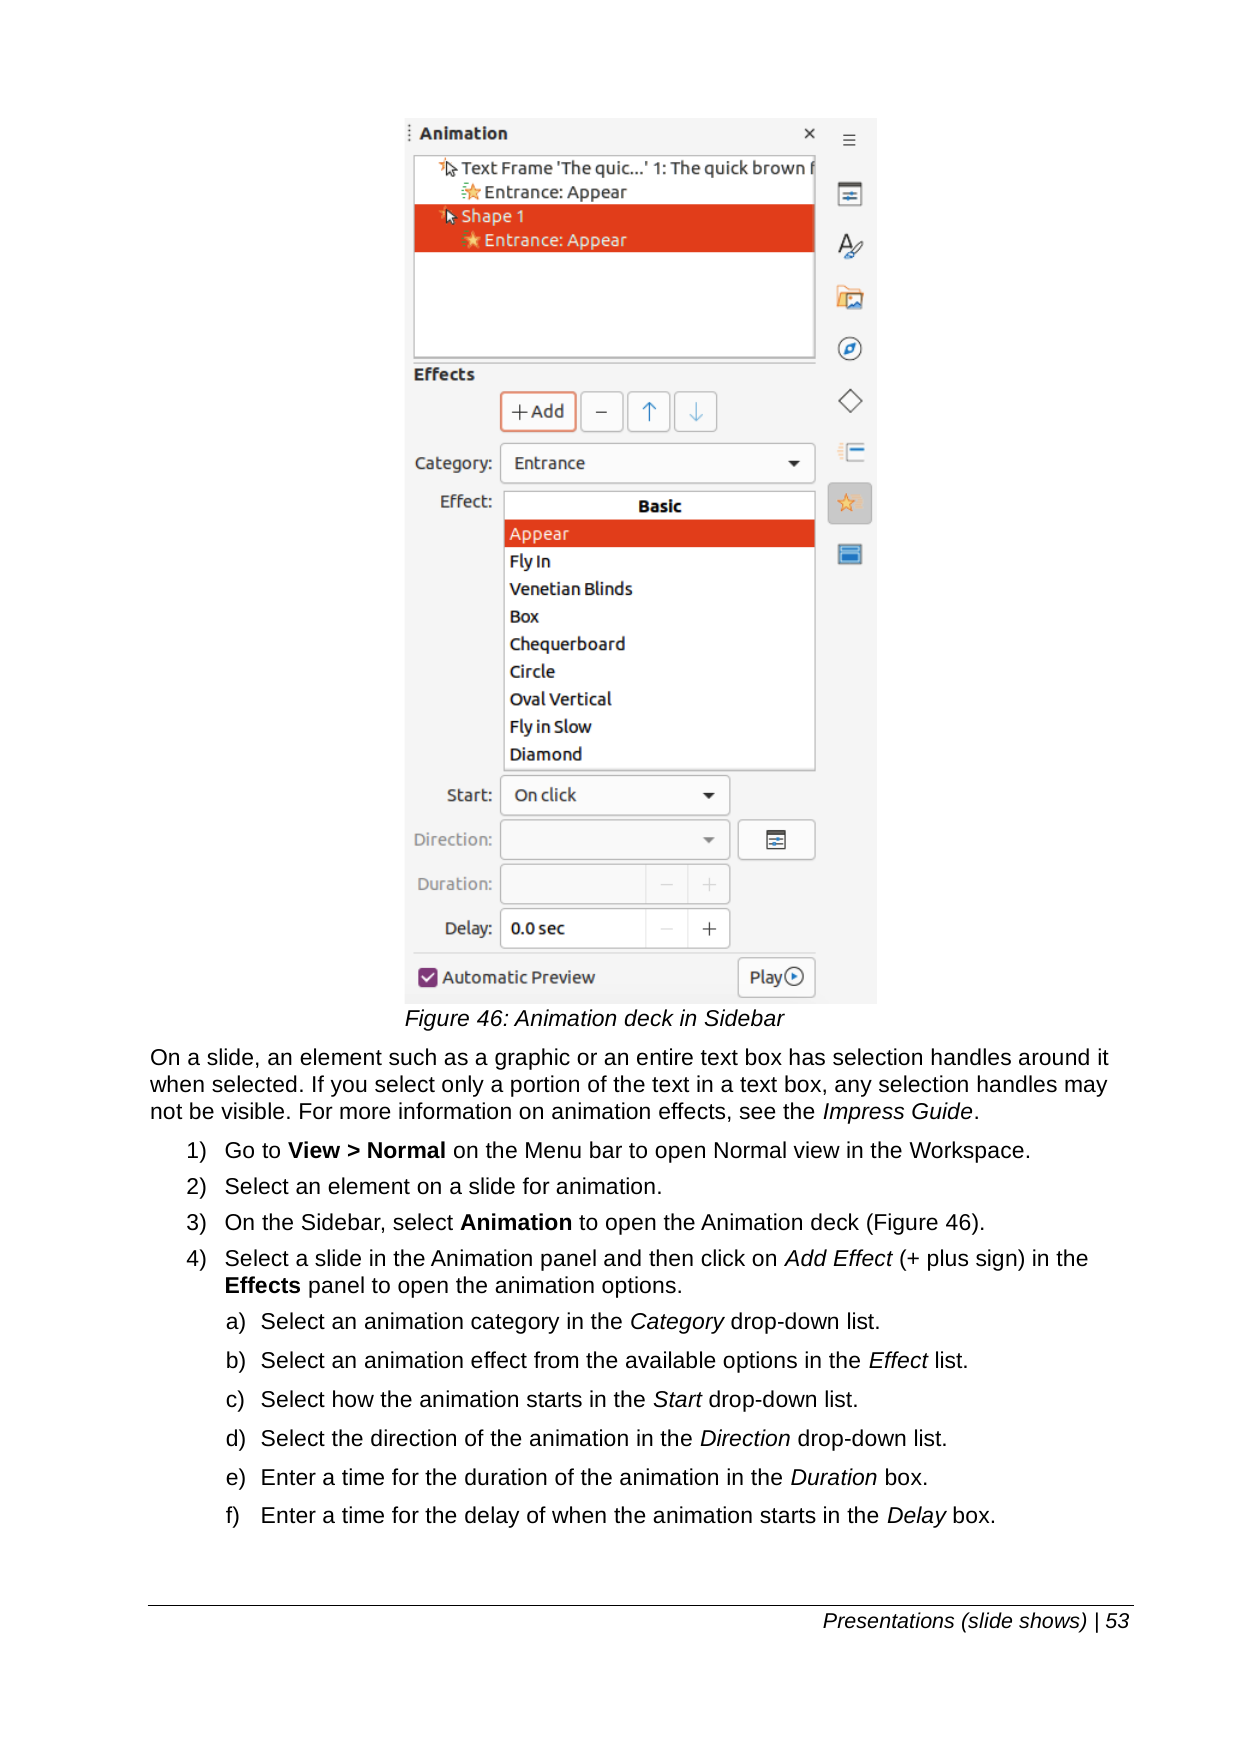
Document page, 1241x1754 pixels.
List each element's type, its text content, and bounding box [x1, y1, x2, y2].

picture [404, 118, 877, 1004]
text Figure 46: Animation deck in Sidebar [404, 1004, 877, 1031]
list Select an element on a slide for animation. [207, 1173, 1134, 1200]
text On a slide, an element such as a graphic or an entire text box has selection handles around it when selected. If you select only a portion of the text in a text box, any selection handles may not be visible. For more information on animation effects, see the Impress Guide. [150, 1043, 1134, 1124]
list Select an animation category in the Category drop-down list. [223, 1305, 1134, 1338]
list Enter a time for the delay of when the animation starts in the Delay box. [223, 1499, 1134, 1532]
list Select how the animation starts in the Start drop-down list. [223, 1382, 1134, 1415]
list Select an animation effect from the available options in the Effect list. [223, 1343, 1134, 1376]
list Go to View > Normal on the Menu bar to open Normal view in the Workspace. [207, 1137, 1134, 1164]
list Enter a time for the duration of the animation in the Duration box. [223, 1460, 1134, 1493]
list Select the direction of the animation in the Direction drop-down list. [223, 1421, 1134, 1454]
list Select a slide in the Animation panel and then click on Add Effect (+ plus sign) in the Effects panel to open the animation options. [207, 1244, 1134, 1299]
list On the Sidebar, select Animation to open the Animation deck (Figure 46). [207, 1209, 1134, 1236]
